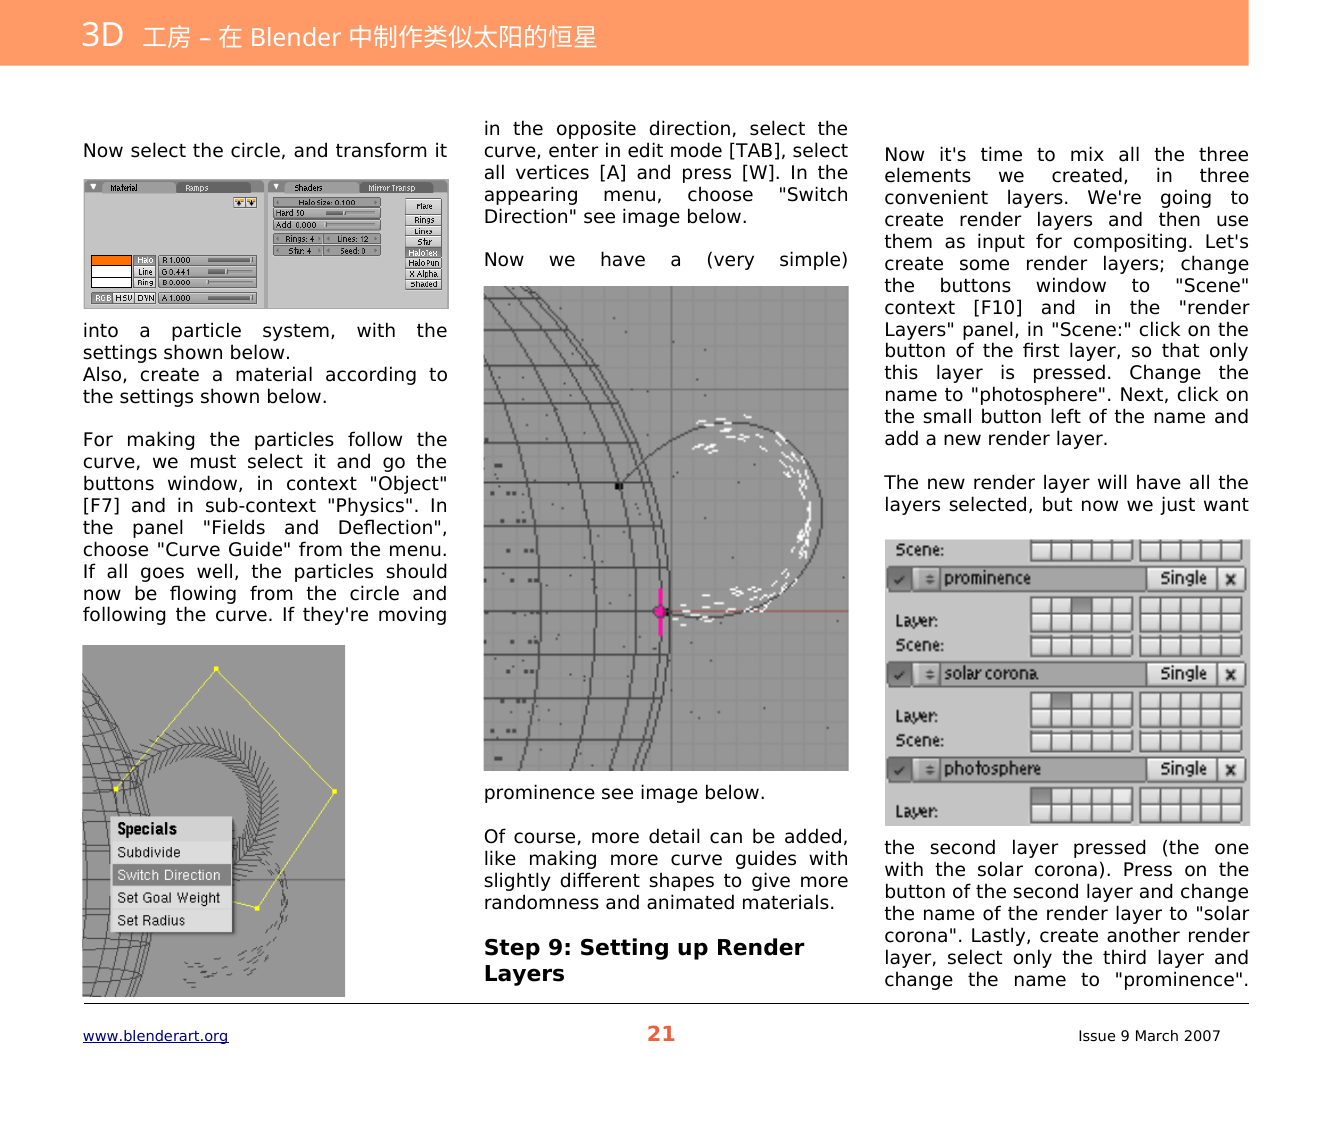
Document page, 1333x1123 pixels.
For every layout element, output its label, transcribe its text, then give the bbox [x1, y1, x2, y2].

text Now it's time to mix all the three elements we created, in three convenient layers. We're going to create render layers and then use them as input for compositing. Let's create some render layers; change the buttons window to "Scene" context [F10] and in the "render Layers" panel, in "Scene:" click on the button of the first layer, so that only this layer is pressed. Change the name to "photosphere". Next, click on the small button left of the name and add a new render layer. [884, 144, 1249, 450]
picture [82, 645, 346, 997]
picture [83, 179, 449, 309]
text in the opposite direction, select the curve, enter in edit mode [TAB], select all vertices [A] and press [W]. In the appearing menu, choose "Switch Direction" see image below. [483, 118, 849, 227]
text The new render layer will have all the layers selected, but now we just want the second layer pressed (the one with the solar corona). Press on the button of the second layer and change the name of the render layer to "solar corona". Lastly, create another render layer, select only the third layer and change the name to "prominence". [884, 472, 1249, 991]
text Step 9: Setting up Render Layers [483, 914, 849, 987]
text Now select the circle, and transform it [83, 140, 448, 179]
text prominence see image below. [483, 771, 849, 804]
text Also, create a material according to the settings shown below. [83, 364, 448, 408]
text into a particle system, with the settings shown below. [83, 309, 448, 364]
text Now we have a (very simple) [483, 249, 849, 286]
text Of course, more detail can be added, like making more curve guides with slightly different shapes to give more randomness and animated materials. [483, 826, 849, 914]
picture [885, 539, 1251, 826]
text For making the particles follow the curve, we must select it and go the buttons window, in context "Object" [F7] and in sub-context "Physics". In the panel "Fields and Deflection", choose "Curve Guide" from the menu. If all goes well, the particles should now be flowing from the circle and following the curve. If they're moving [83, 429, 448, 626]
picture [483, 286, 849, 771]
